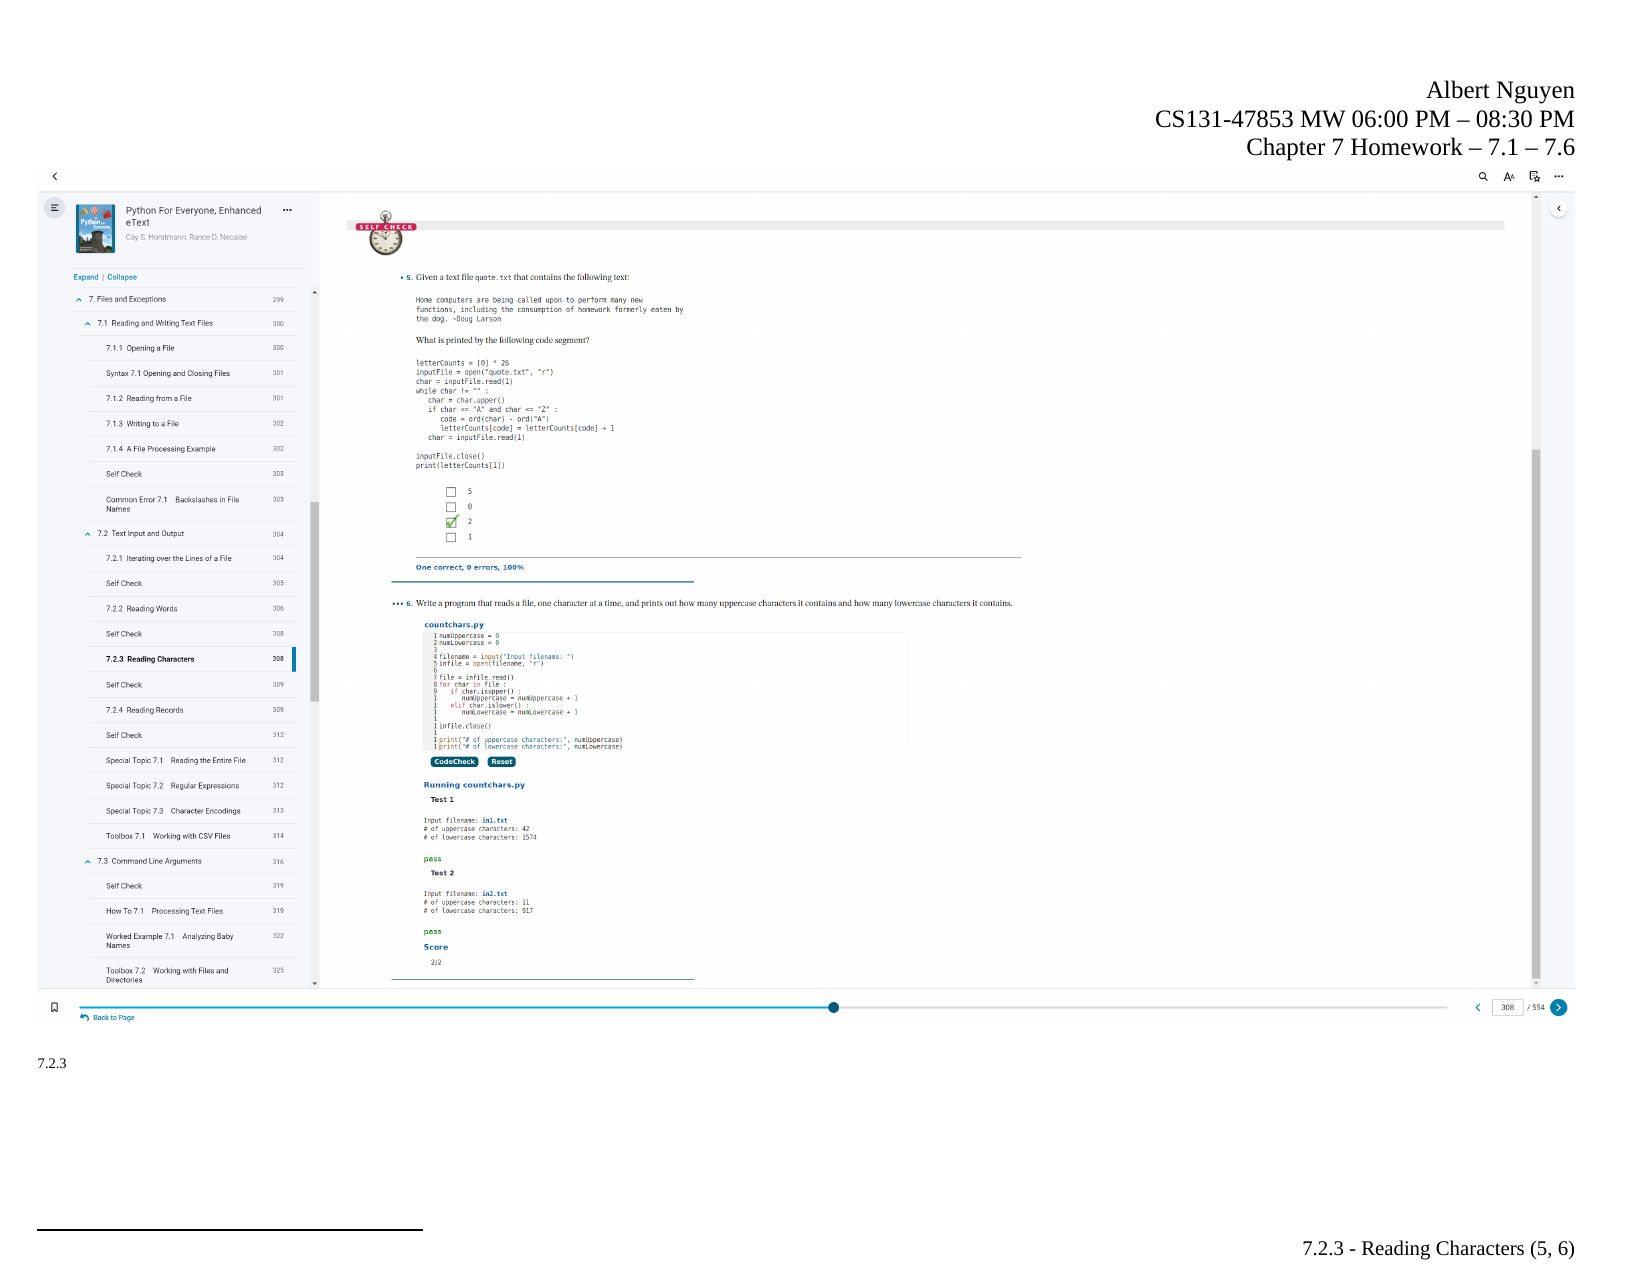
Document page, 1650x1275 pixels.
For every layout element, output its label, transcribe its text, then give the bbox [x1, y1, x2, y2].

picture [37, 161, 1575, 1026]
text - Reading Characters (5, 6) [37, 1236, 1575, 1260]
